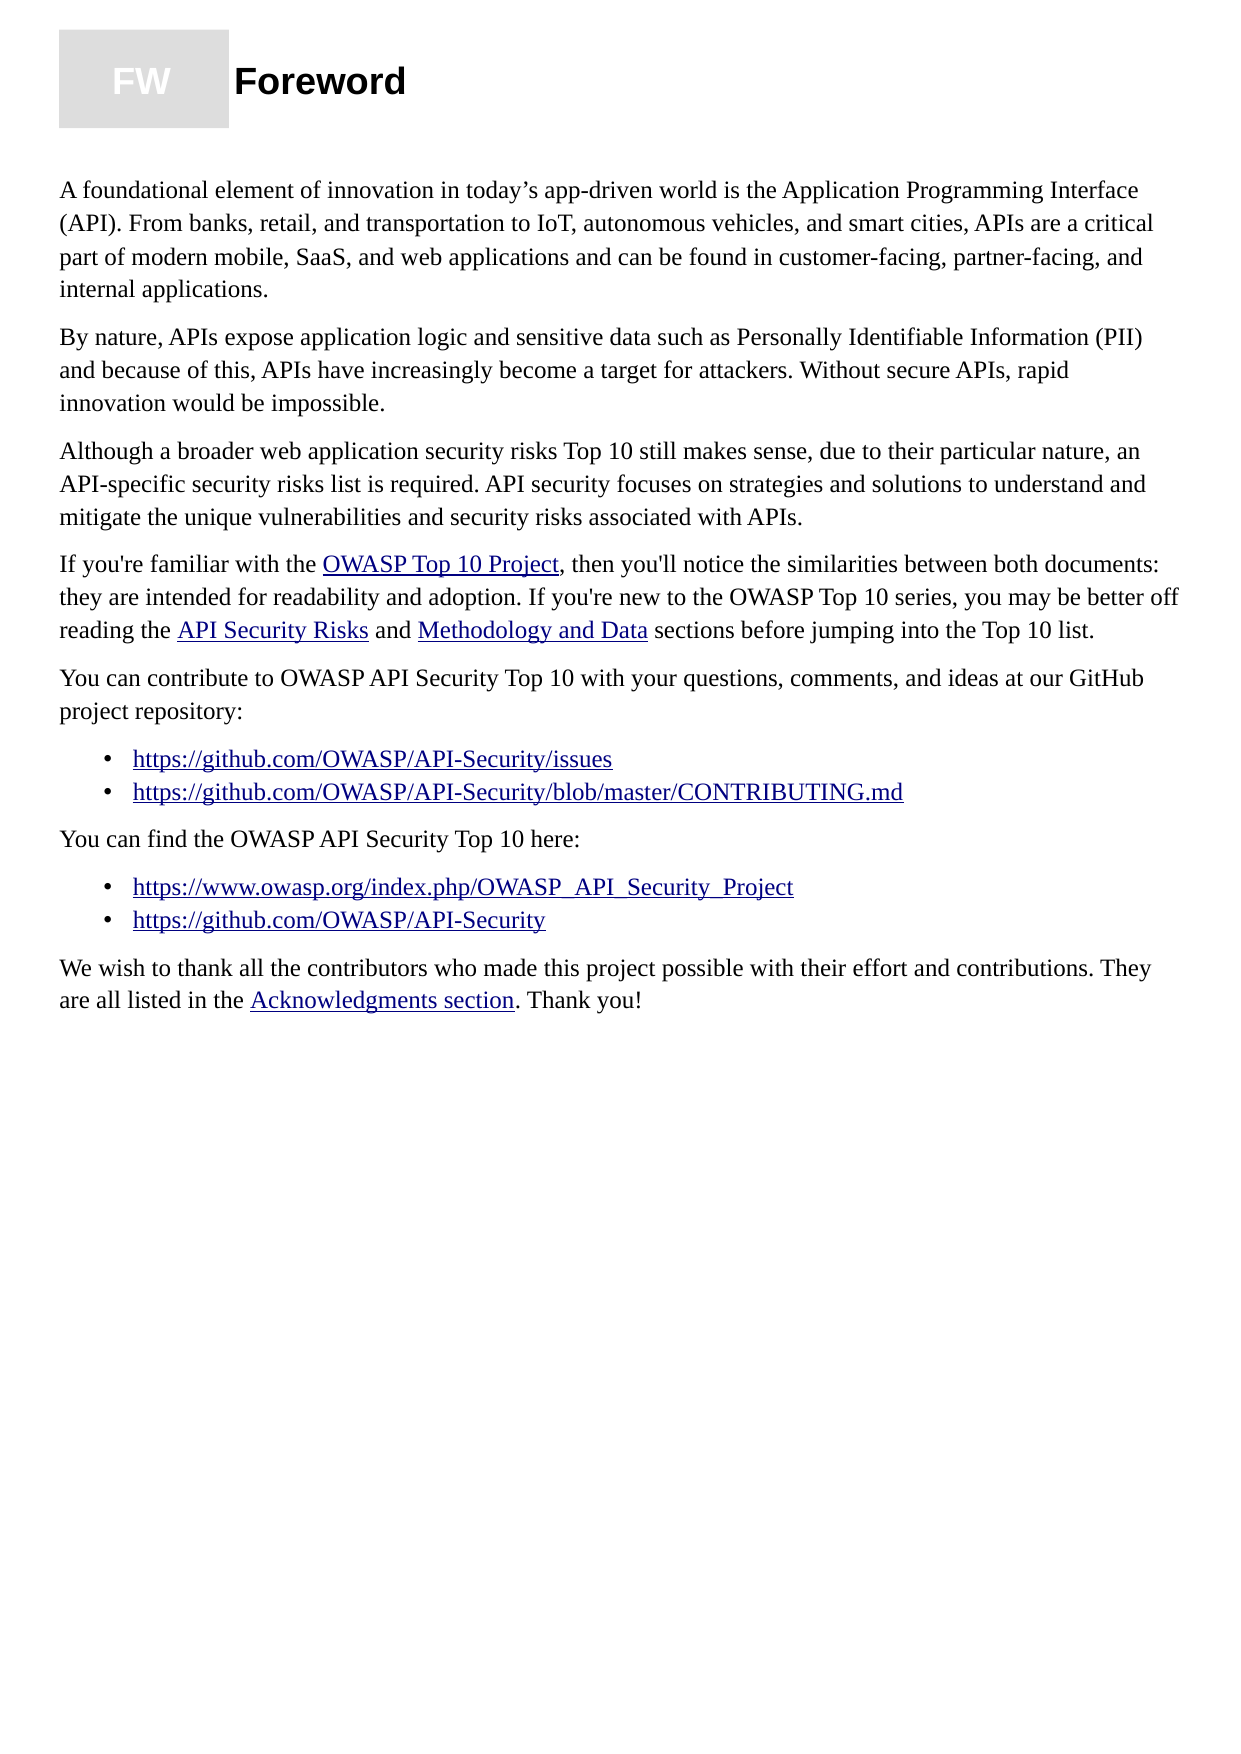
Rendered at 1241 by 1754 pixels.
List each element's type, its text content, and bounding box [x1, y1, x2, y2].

text By nature, APIs expose application logic and sensitive data such as Personally Identifiable Information (PII) and because of this, APIs have increasingly become a target for attackers. Without secure APIs, rapid innovation would be impossible. [59, 322, 1181, 417]
text If you're familiar with the OWASP Top 10 Project, then you'll notice the similarities between both documents: they are intended for readability and adoption. If you're new to the OWASP Top 10 series, you may be better off reading the API Security Risks and Methodology and Data sections before jumping into the Top 10 list. [59, 549, 1181, 644]
text You can find the OWASP API Security Top 10 here: [59, 824, 1181, 853]
list https://www.owasp.org/index.php/OWASP_API_Security_Project [103, 872, 1181, 901]
text Although a broader web application security risks Top 10 still makes sense, due to their particular nature, an API-specific security risks list is required. API security focuses on strategies and solutions to understand and mitigate the unique vulnerabilities and security risks associated with APIs. [59, 436, 1181, 531]
text We wish to thank all the contributors who made this project possible with their effort and contributions. They are all listed in the Acknowledgments section. Thank you! [59, 953, 1181, 1014]
list https://github.com/OWASP/API-Security [103, 905, 1181, 934]
text A foundational element of innovation in today’s app-driven world is the Application Programming Interface (API). From banks, retail, and transportation to IoT, autonomous vehicles, and smart cities, APIs are a critical part of modern mobile, SaaS, and web applications and can be found in customer-facing, partner-facing, and internal applications. [59, 176, 1181, 303]
text You can contribute to OWASP API Security Top 10 with your questions, comments, and ideas at our GitHub project repository: [59, 663, 1181, 725]
list https://github.com/OWASP/API-Security/issues [103, 744, 1181, 772]
list https://github.com/OWASP/API-Security/blob/master/CONTRIBUTING.md [103, 777, 1181, 806]
